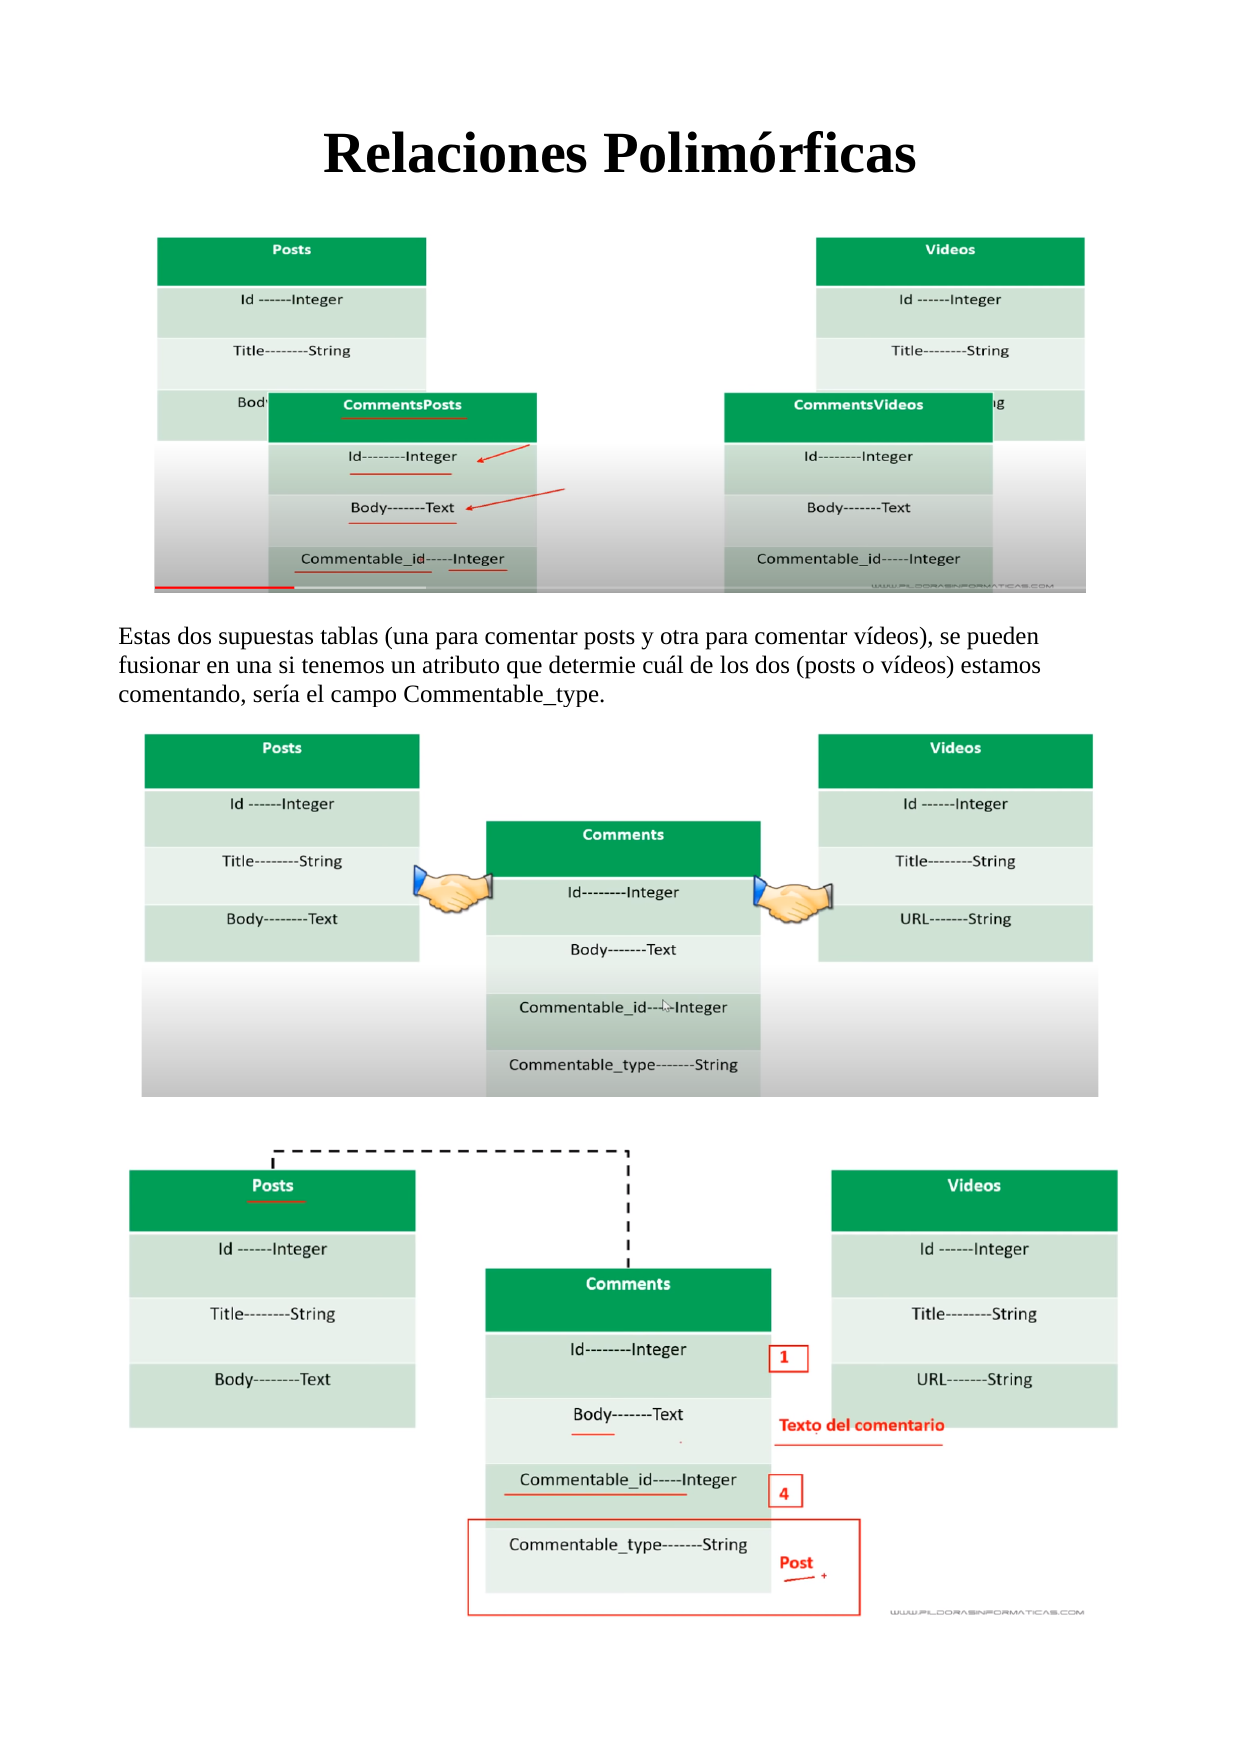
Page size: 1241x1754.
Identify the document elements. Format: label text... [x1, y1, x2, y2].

text Estas dos supuestas tablas (una para comentar posts y otra para comentar vídeos), se pueden fusionar en una si tenemos un atributo que determie cuál de los dos (posts o vídeos) estamos comentando, sería el campo Commentable_type. [118, 621, 1122, 708]
picture [141, 707, 1099, 1097]
picture [118, 1125, 1122, 1618]
picture [154, 213, 1086, 593]
text Relaciones Polimórficas [118, 118, 1122, 185]
